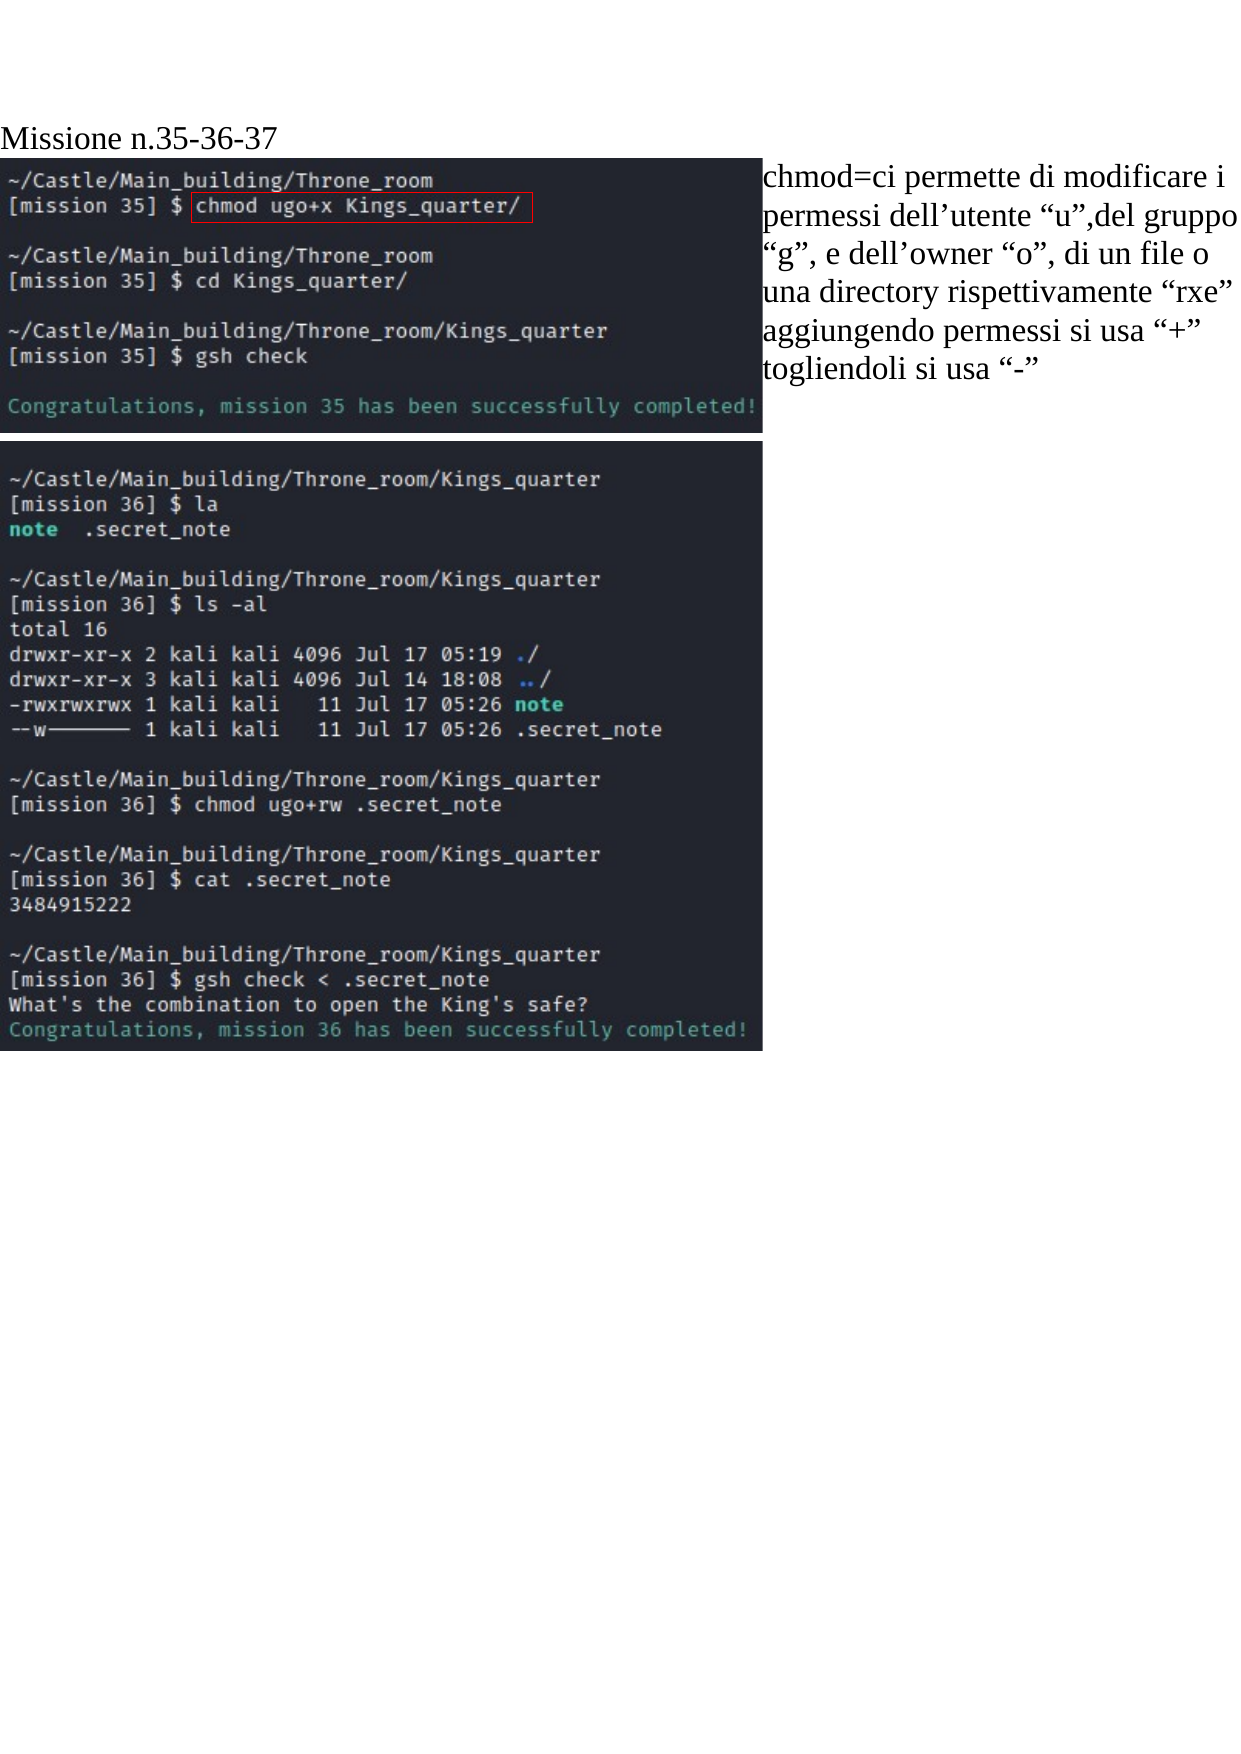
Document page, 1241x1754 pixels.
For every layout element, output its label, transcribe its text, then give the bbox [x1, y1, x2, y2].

text Missione n.35-36-37 [0, 118, 1240, 156]
picture [0, 158, 763, 433]
text chmod=ci permette di modificare i permessi dell’utente “u”,del gruppo “g”, e dell’owner “o”, di un file o una directory rispettivamente “rxe” aggiungendo permessi si usa “+” togliendoli si usa “-” [0, 156, 1240, 386]
picture [0, 441, 763, 1051]
